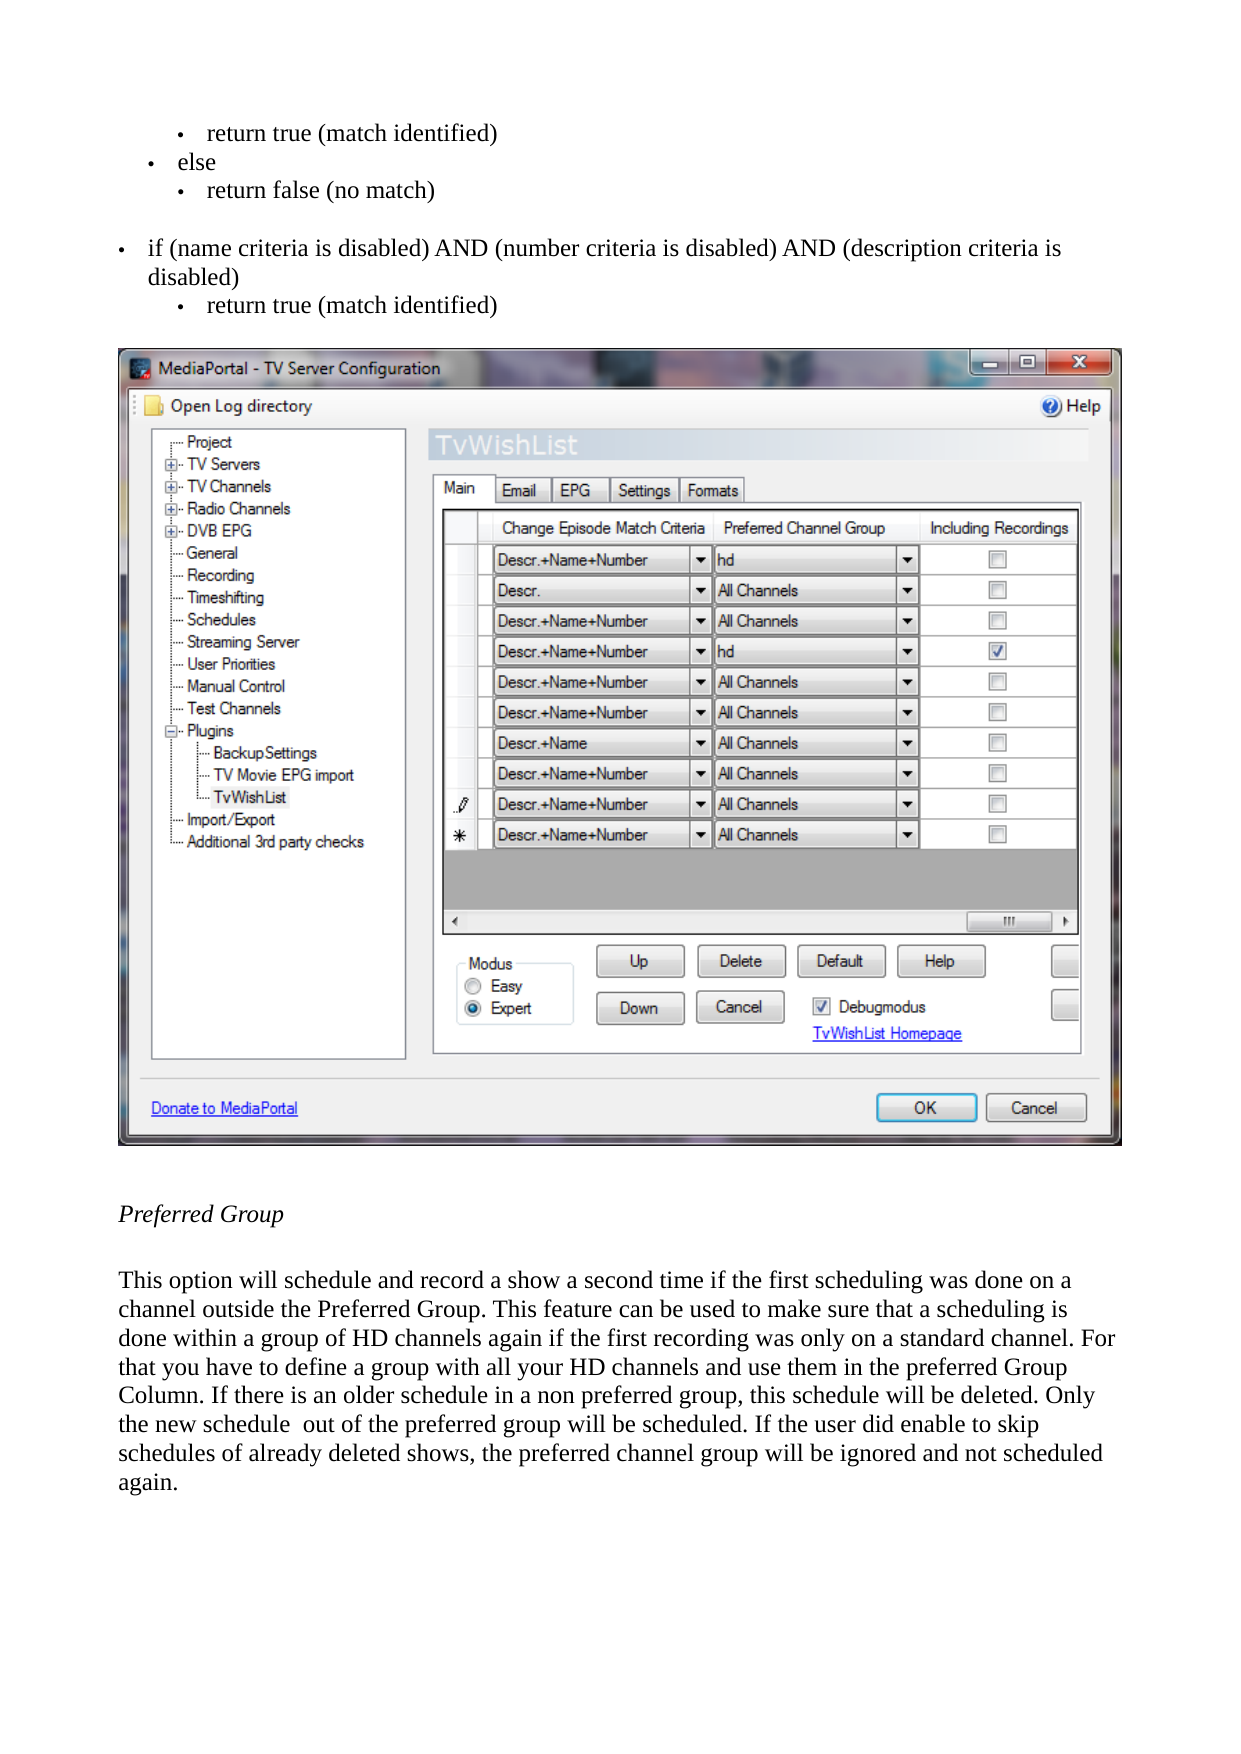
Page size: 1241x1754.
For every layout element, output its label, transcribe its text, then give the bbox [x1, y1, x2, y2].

list return false (no match) [177, 176, 1122, 204]
list else [148, 147, 1122, 176]
list return true (match identified) [177, 291, 1122, 319]
picture [118, 348, 1122, 1146]
list if (name criteria is disabled) AND (number criteria is disabled) AND (description criteria is disabled) [118, 233, 1122, 291]
text Preferred Group [118, 1199, 1122, 1228]
text This option will schedule and record a show a second time if the first scheduling was done on a channel outside the Preferred Group. This feature can be used to make sure that a scheduling is done within a group of HD channels again if the first recording was only on a standard channel. For that you have to define a group with all your HD channels and use them in the preferred Group Column. If there is an older schedule in a non preferred group, this schedule will be deleted. Only the new schedule out of the preferred group will be scheduled. If the user did enable to skip schedules of already deleted shows, the preferred channel group will be ignored and not scheduled again. [118, 1265, 1122, 1495]
list return true (match identified) [177, 118, 1122, 147]
